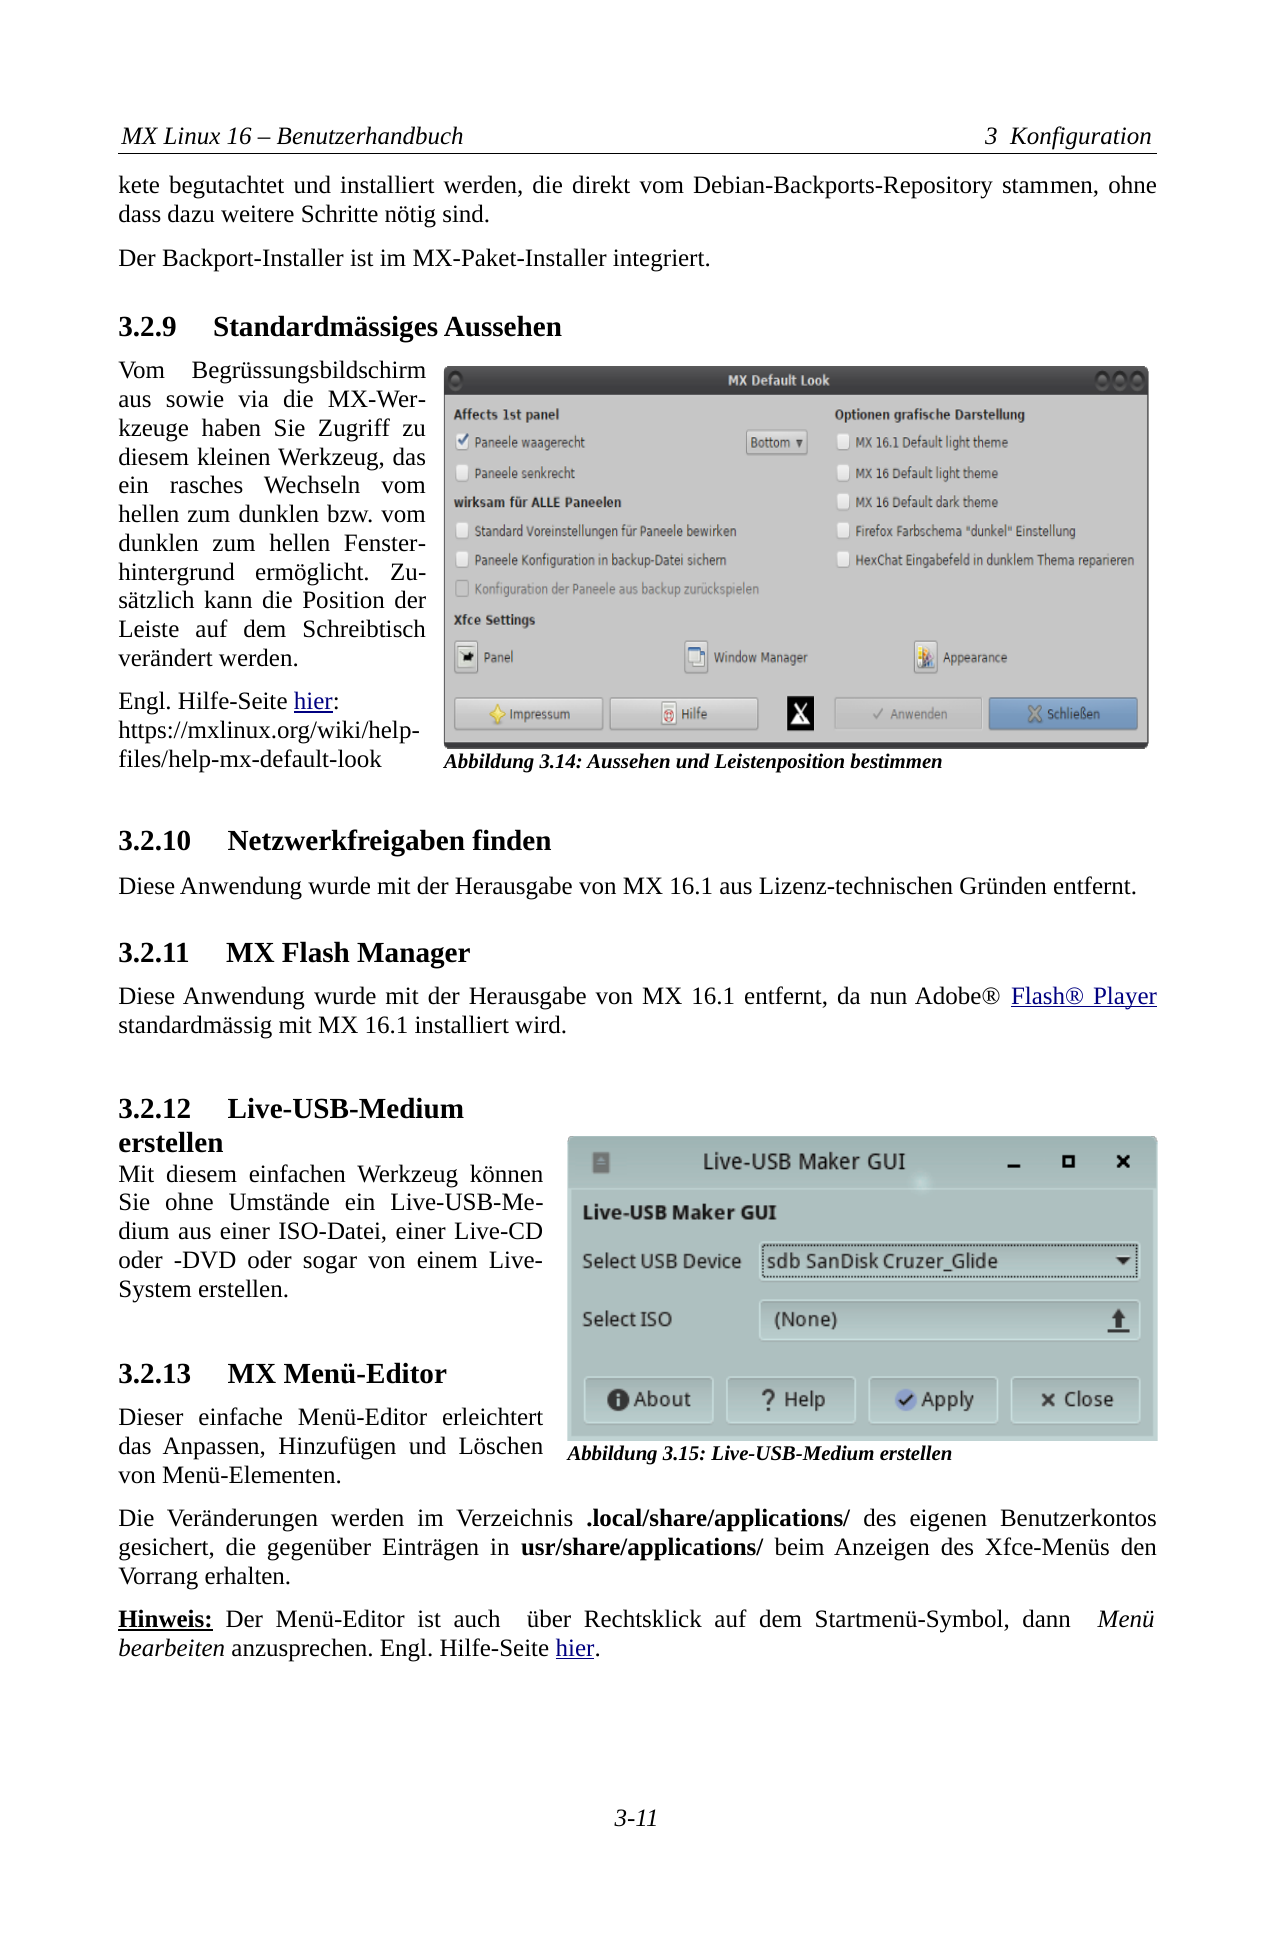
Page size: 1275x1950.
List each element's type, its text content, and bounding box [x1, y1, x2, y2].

text Engl. Hilfe-Seite hier: https://mxlinux.org/wiki/help-files/help-mx-default-look [118, 686, 444, 773]
text Mit diesem einfachen Werkzeug können Sie ohne Umstände ein Live-USB-Me­dium aus einer ISO-Datei, einer Live-CD oder -DVD oder sogar von einem Live-System erstellen. [118, 1159, 567, 1302]
text Die Veränderungen werden im Verzeich­nis .local/share/applications/ des eigenen Benutzerkontos gesichert, die gegenüber Einträgen in usr/share/applications/ beim Anzeigen des Xfce-Menüs den Vor­rang erhalten. [118, 1503, 1157, 1589]
picture [567, 1136, 1158, 1441]
text Dieser einfache Menü-Editor erleichtert das Anpassen, Hinzufügen und Löschen von Menü-Elementen. [118, 1402, 1157, 1488]
text Der Backport-Installer ist im MX-Paket-Installer integriert. [118, 243, 1157, 271]
subtitle 3.2.9 Standardmässiges Aussehen [118, 309, 1157, 343]
subtitle 3.2.13 MX Menü-Editor [118, 1356, 567, 1390]
picture [443, 366, 1149, 749]
text Vom Begrüs­sungs­bild­schirm aus so­wie via die MX-Wer­kzeuge haben Sie Zugriff zu diesem kleinen Werkzeug, das ein rasches Wechseln vom hellen zum dunklen bzw. vom dunk­len zum hellen Fenster­hinter­grund ermöglicht. Zu­sätzlich kann die Po­sit­ion der Leiste auf dem Schreibtisch verändert wer­den. [118, 354, 1157, 672]
text Abbildung 3.14: Aussehen und Leistenposition bestimmen [444, 749, 1149, 773]
text Abbildung 3.15: Live-USB-Medium erstellen [567, 1441, 1158, 1465]
text Diese Anwendung wurde mit der Herausgabe von MX 16.1 aus Lizenz-technischen Gründen entfernt. [118, 871, 1157, 900]
text ke­te begutachtet und installiert werden, die direkt vom Debian-Backports-Repository stam­men, ohne dass dazu weitere Schritte nötig sind. [118, 171, 1157, 228]
text Diese Anwendung wurde mit der Herausgabe von MX 16.1 entfernt, da nun Adobe® Flash® Player standardmässig mit MX 16.1 installiert wird. [118, 981, 1157, 1038]
subtitle 3.2.12 Live-USB-Medium erstellen [118, 1092, 1158, 1159]
text Hinweis: Der Menü-Editor ist auch über Rechtsklick auf dem Startmenü-Symbol, dann Menü bearbeiten anzusprechen. Engl. Hilfe-Seite hier. [118, 1604, 1157, 1662]
text [444, 773, 1149, 797]
text 3.2.10 Netzwerkfreigaben finden [118, 823, 1157, 856]
subtitle 3.2.11 MX Flash Manager [118, 935, 1157, 969]
